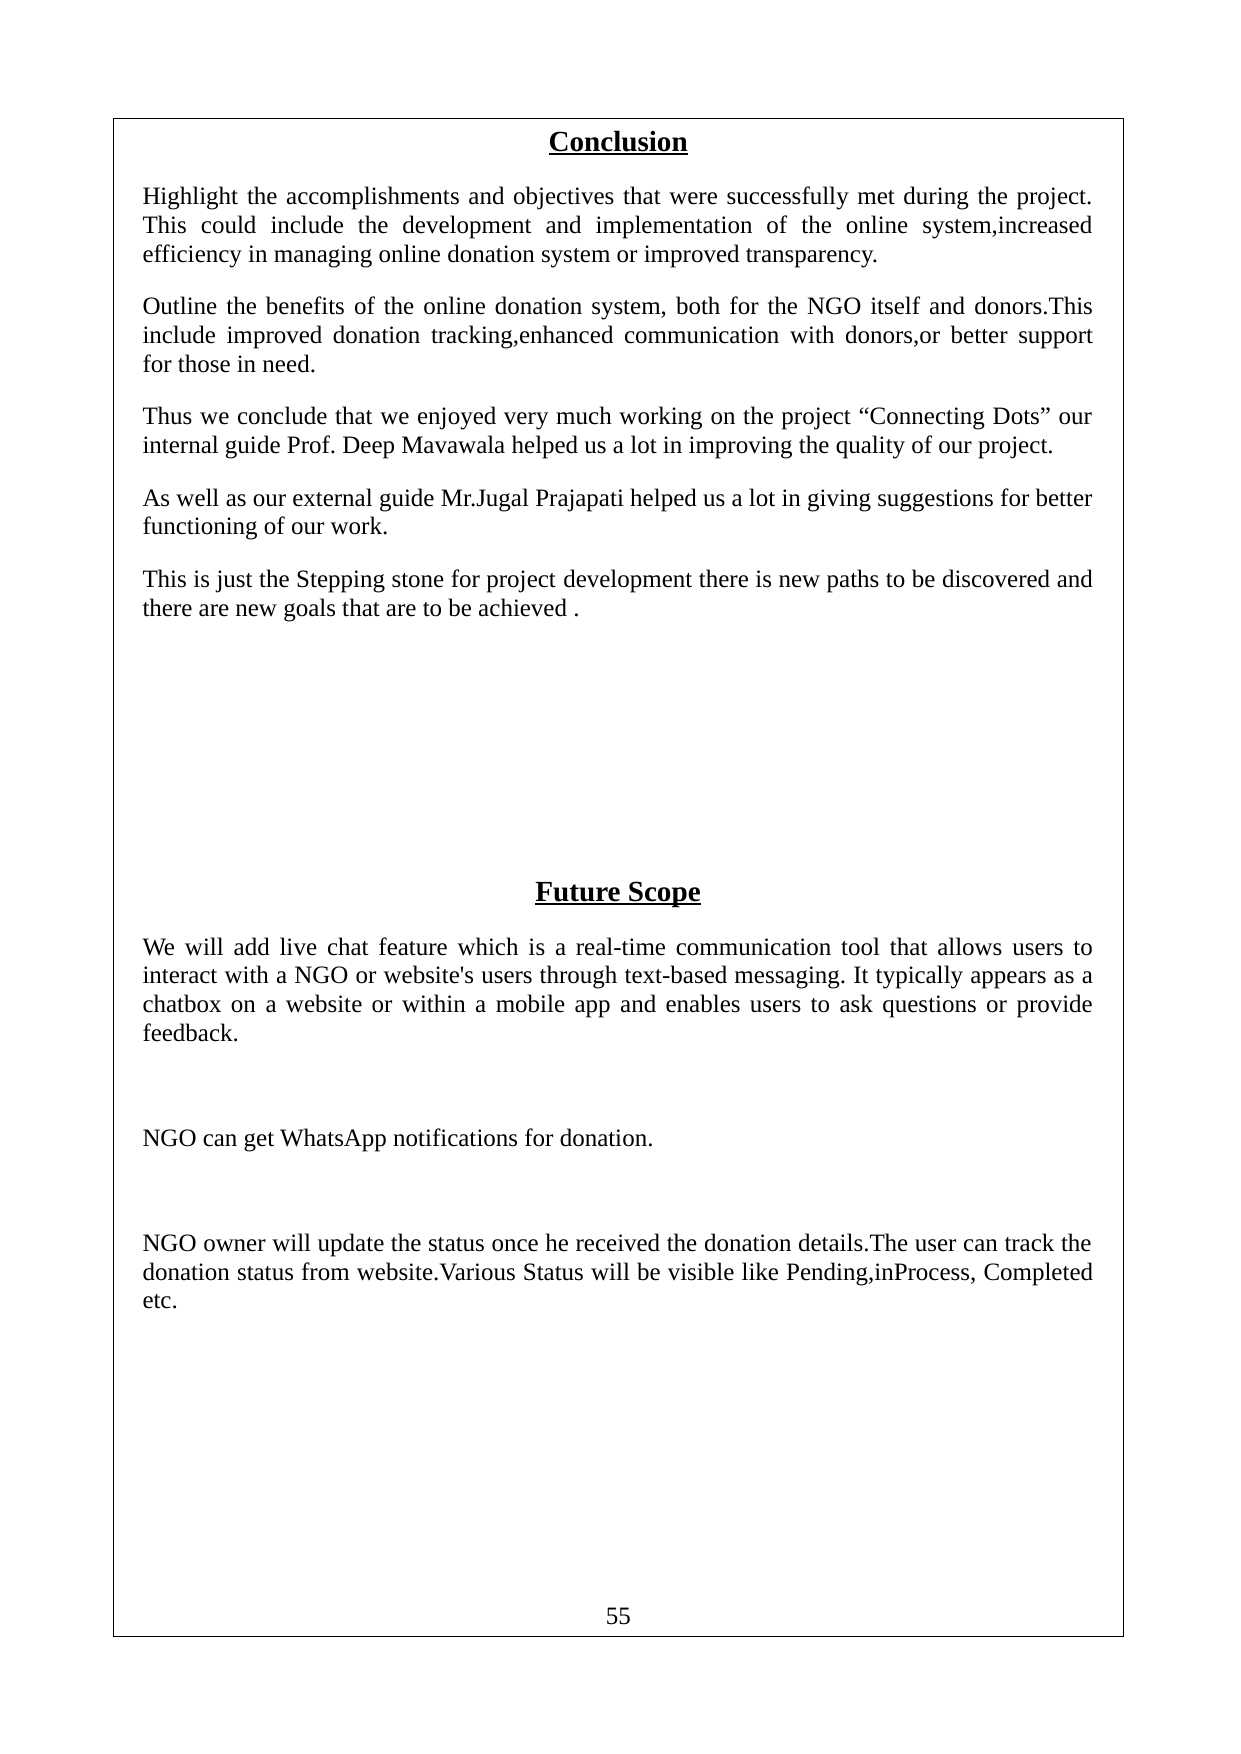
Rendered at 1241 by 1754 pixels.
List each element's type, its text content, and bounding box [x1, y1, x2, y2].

text Outline the benefits of the online donation system, both for the NGO itself and donors.This include improved donation tracking,enhanced communication with donors,or better support for those in need. [142, 291, 1094, 378]
text Highlight the accomplishments and objectives that were successfully met during the project. This could include the development and implementation of the online system,increased efficiency in managing online donation system or improved transparency. [142, 181, 1094, 268]
text Conclusion [118, 124, 1117, 158]
text As well as our external guide Mr.Jugal Prajapati helped us a lot in giving suggestions for better functioning of our work. [142, 483, 1094, 540]
text Future Scope [142, 874, 1094, 908]
text We will add live chat feature which is a real-time communication tool that allows users to interact with a NGO or website's users through text-based messaging. It typically appears as a chatbox on a website or within a mobile app and enables users to ask questions or provide feedback. [142, 932, 1094, 1047]
text This is just the Stepping stone for project development there is new paths to be discovered and there are new goals that are to be achieved . [142, 564, 1094, 621]
text Thus we conclude that we enjoyed very much working on the project “Connecting Dots” our internal guide Prof. Deep Mavawala helped us a lot in improving the quality of our project. [142, 401, 1094, 459]
text NGO owner will update the status once he received the donation details.The user can track the donation status from website.Various Status will be visible like Pending,inProcess, Completed etc. [142, 1228, 1094, 1314]
text NGO can get WhatsApp notifications for donation. [142, 1123, 1094, 1152]
